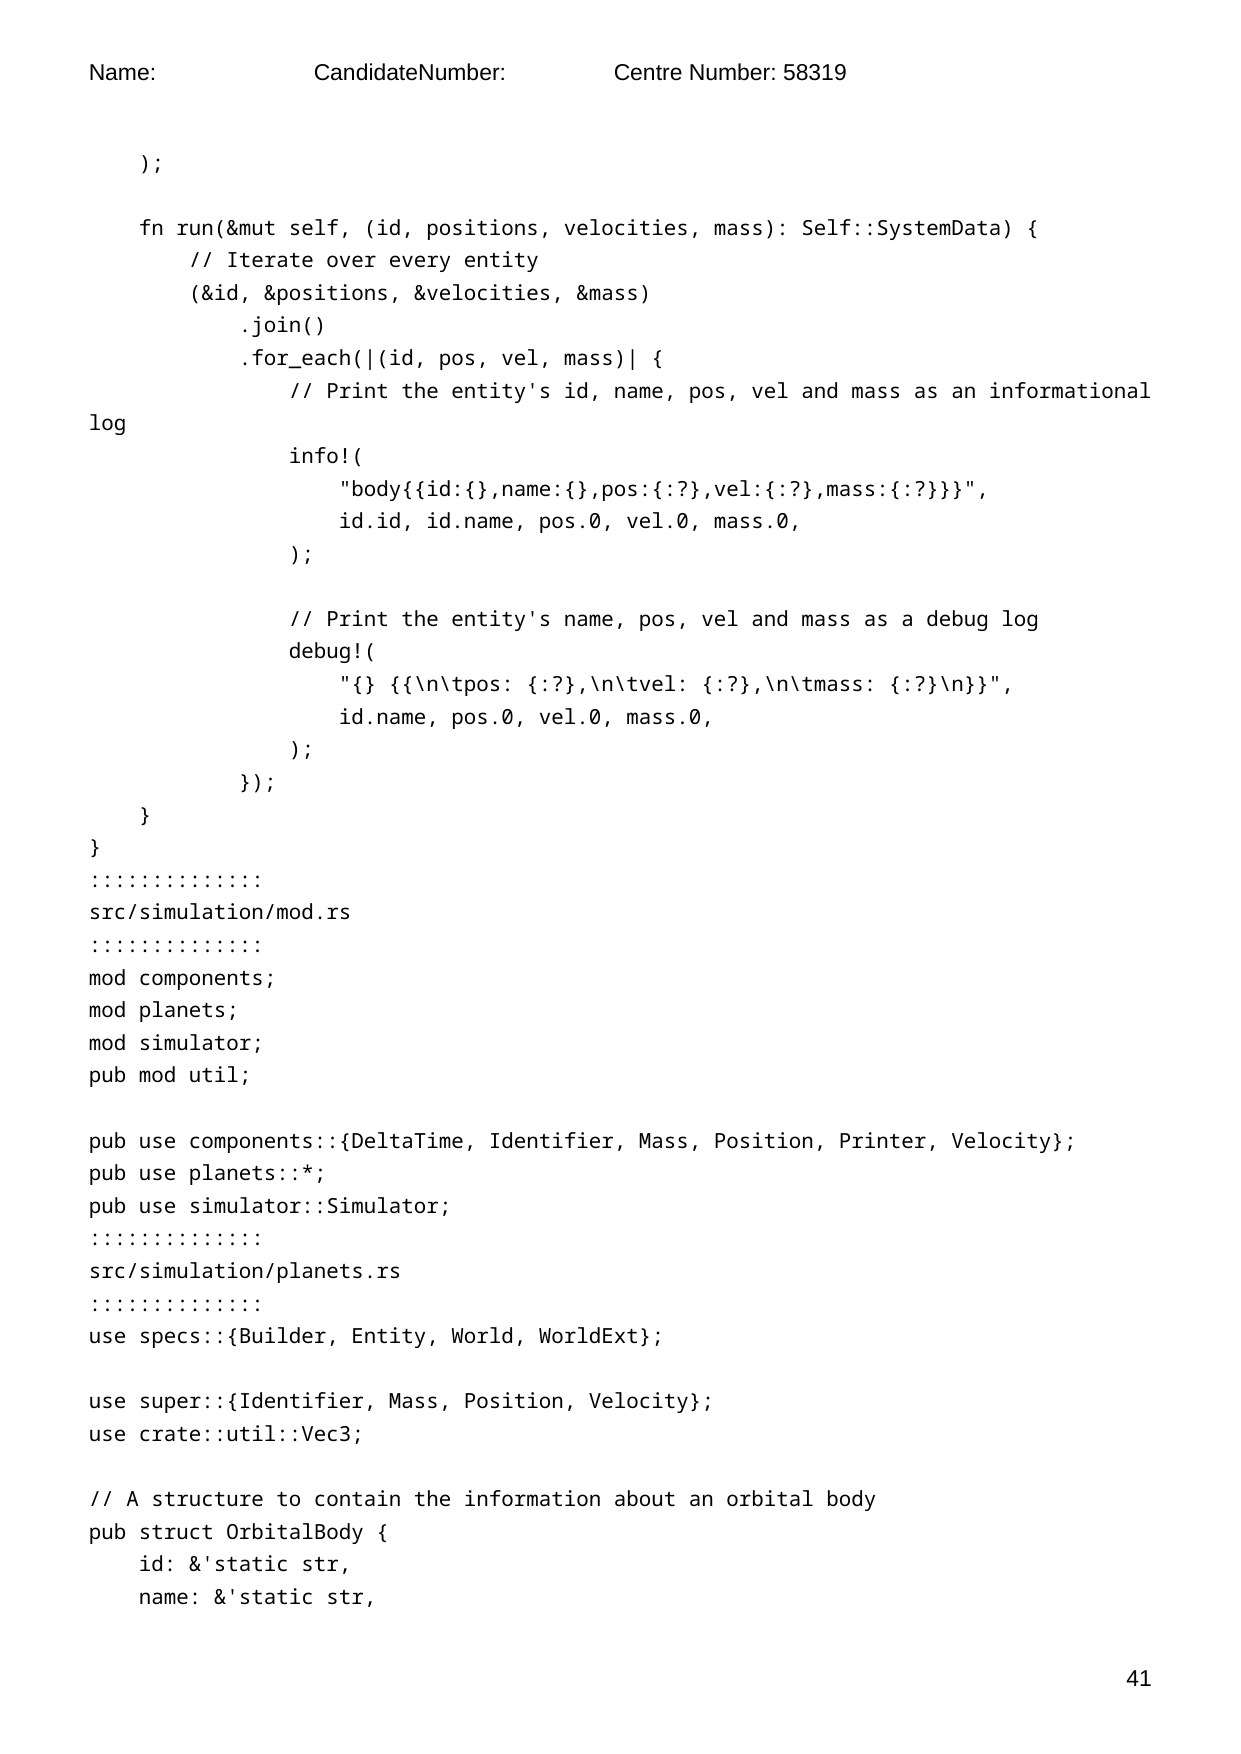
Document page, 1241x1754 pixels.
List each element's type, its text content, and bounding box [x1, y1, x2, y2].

text } [88, 832, 1152, 861]
text mod simulator; [88, 1028, 1152, 1056]
text pub struct OrbitalBody { [88, 1517, 1152, 1545]
text use crate::util::Vec3; [88, 1419, 1152, 1448]
text use specs::{Builder, Entity, World, WorldExt}; [88, 1321, 1152, 1350]
text use super::{Identifier, Mass, Position, Velocity}; [88, 1387, 1152, 1415]
text pub use planets::*; [88, 1158, 1152, 1187]
text mod planets; [88, 995, 1152, 1024]
text // Iterate over every entity [88, 245, 1152, 274]
text name: &'static str, [88, 1582, 1152, 1611]
text id.name, pos.0, vel.0, mass.0, [88, 702, 1152, 730]
text id: &'static str, [88, 1549, 1152, 1578]
text "{} {{\n\tpos: {:?},\n\tvel: {:?},\n\tmass: {:?}\n}}", [88, 669, 1152, 698]
text pub mod util; [88, 1061, 1152, 1089]
text } [88, 800, 1152, 828]
text ); [88, 148, 1152, 176]
text .join() [88, 311, 1152, 339]
text .for_each(|(id, pos, vel, mass)| { [88, 343, 1152, 372]
text id.id, id.name, pos.0, vel.0, mass.0, [88, 506, 1152, 535]
text (&id, &positions, &velocities, &mass) [88, 278, 1152, 306]
text :::::::::::::: [88, 1223, 1152, 1252]
text src/simulation/planets.rs [88, 1256, 1152, 1284]
text src/simulation/mod.rs [88, 897, 1152, 926]
text mod components; [88, 963, 1152, 991]
text :::::::::::::: [88, 930, 1152, 958]
text debug!( [88, 637, 1152, 665]
text fn run(&mut self, (id, positions, velocities, mass): Self::SystemData) { [88, 213, 1152, 241]
text }); [88, 767, 1152, 796]
text info!( [88, 441, 1152, 469]
text pub use simulator::Simulator; [88, 1191, 1152, 1219]
text pub use components::{DeltaTime, Identifier, Mass, Position, Printer, Velocity}; [88, 1126, 1152, 1154]
text ); [88, 734, 1152, 763]
text :::::::::::::: [88, 865, 1152, 893]
text // Print the entity's name, pos, vel and mass as a debug log [88, 604, 1152, 632]
text // A structure to contain the information about an orbital body [88, 1484, 1152, 1513]
text "body{{id:{},name:{},pos:{:?},vel:{:?},mass:{:?}}}", [88, 474, 1152, 502]
text ); [88, 539, 1152, 567]
text // Print the entity's id, name, pos, vel and mass as an informational log [88, 376, 1152, 437]
text :::::::::::::: [88, 1289, 1152, 1317]
